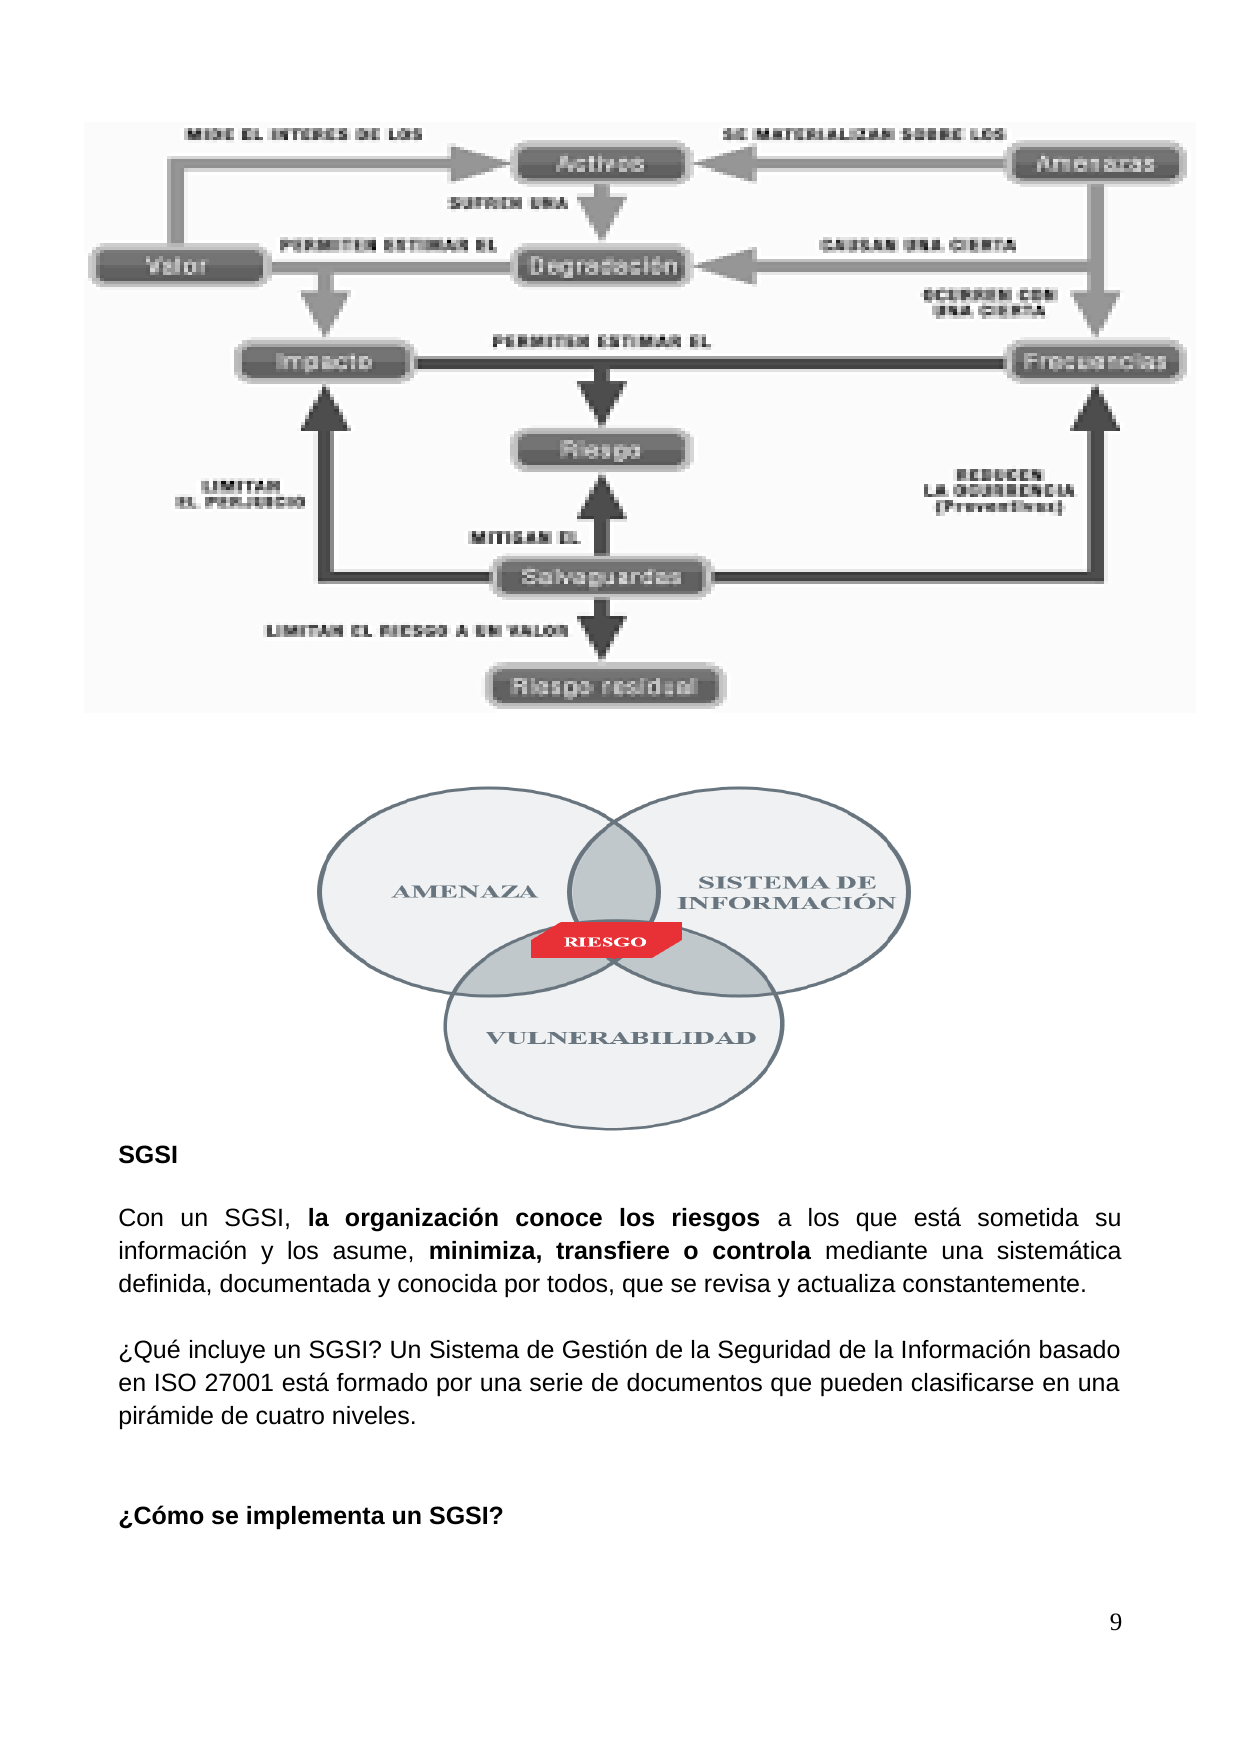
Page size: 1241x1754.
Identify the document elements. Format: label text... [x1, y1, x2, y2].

title SGSI [118, 750, 1122, 1169]
picture [84, 122, 1196, 713]
title ¿Cómo se implementa un SGSI? [118, 1501, 1122, 1529]
picture [286, 756, 928, 1136]
title ¿Qué incluye un SGSI? Un Sistema de Gestión de la Seguridad de la Información basado en ISO 27001 está formado por una serie de documentos que pueden clasificarse en una pirámide de cuatro niveles. [118, 1335, 1122, 1430]
title Con un SGSI, la organización conoce los riesgos a los que está sometida su información y los asume, minimiza, transfiere o controla mediante una sistemática definida, documentada y conocida por todos, que se revisa y actualiza constantemente. [118, 1203, 1122, 1297]
